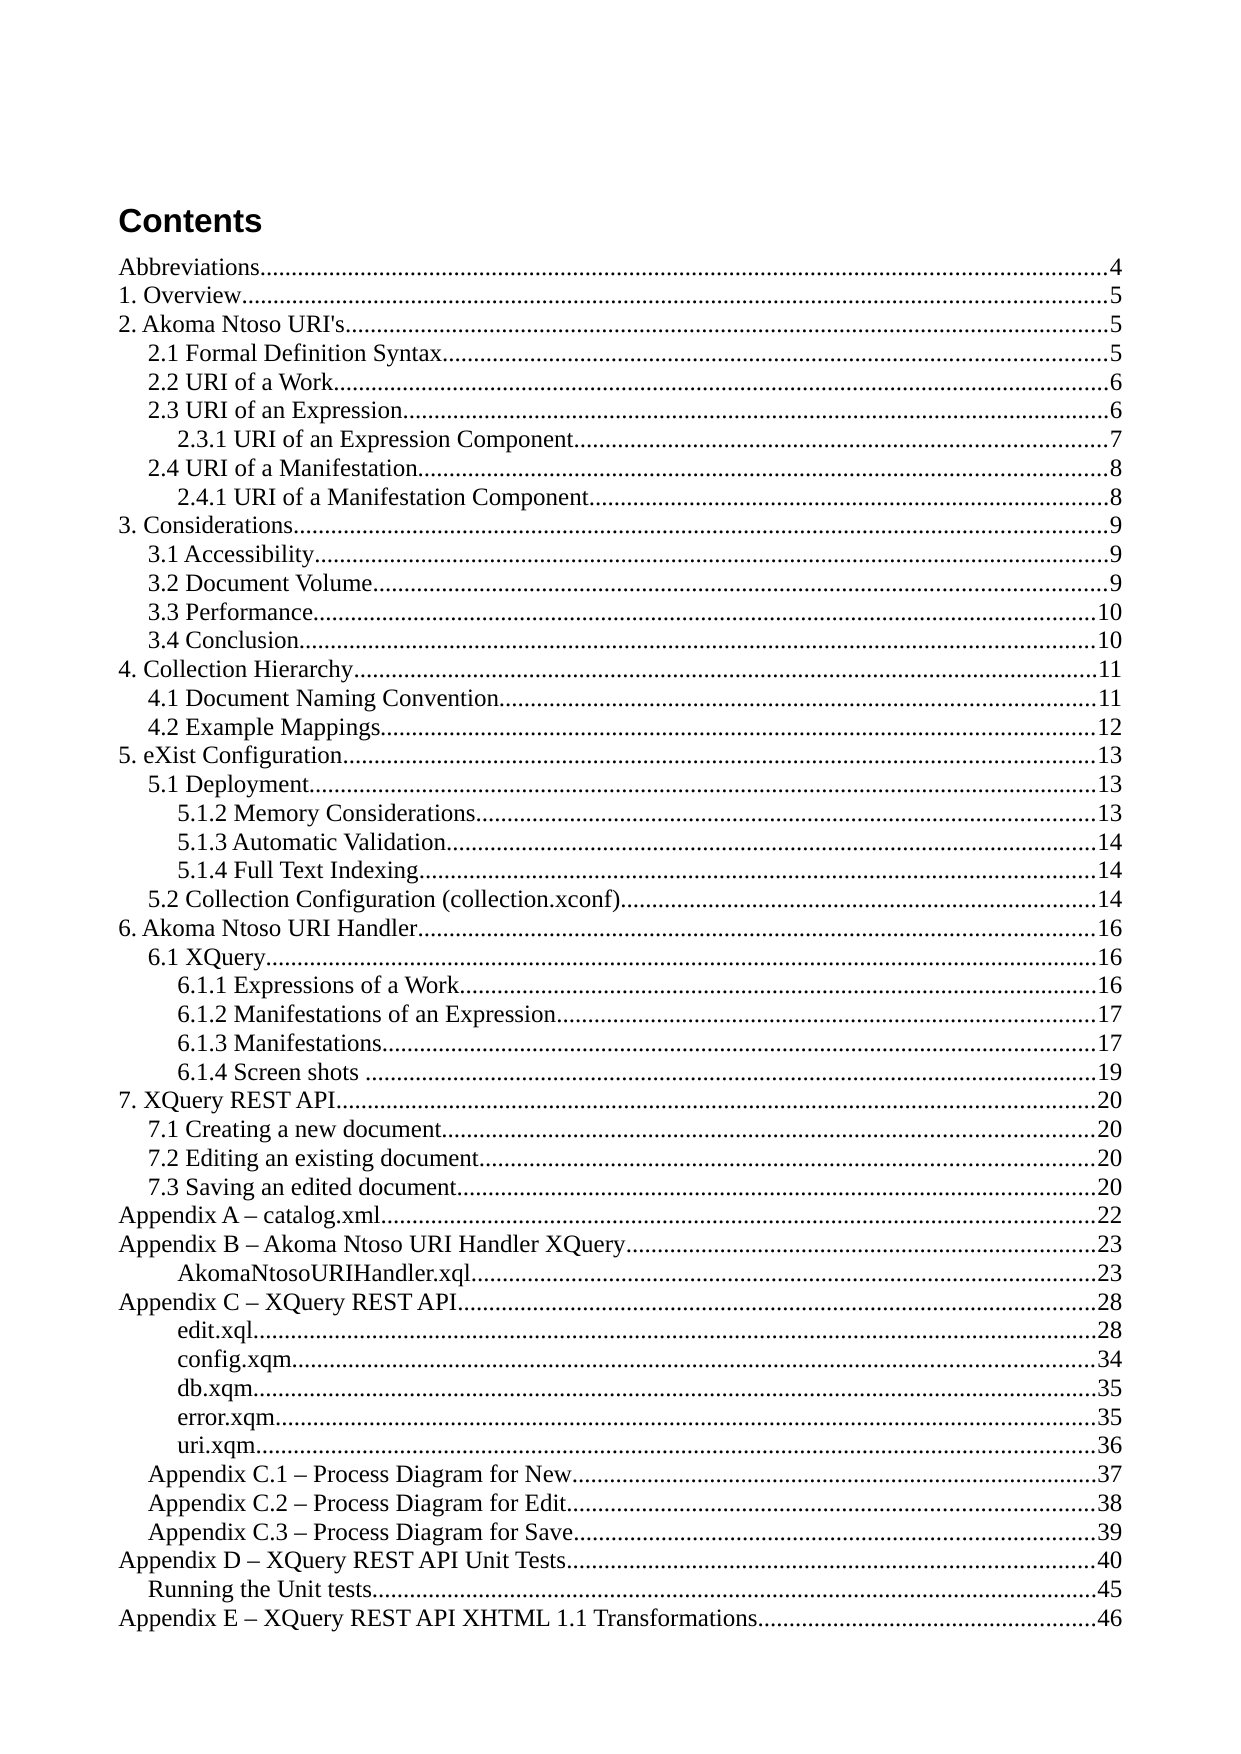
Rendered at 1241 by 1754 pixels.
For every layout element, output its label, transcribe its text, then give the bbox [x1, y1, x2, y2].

text 3.4 Conclusion 10 [148, 625, 1122, 654]
text Appendix C.3 – Process Diagram for Save 39 [148, 1517, 1122, 1545]
text 3.3 Performance 10 [148, 597, 1122, 625]
text 6.1 XQuery 16 [148, 942, 1122, 970]
text 4.2 Example Mappings 12 [148, 712, 1122, 740]
text error.xqm 35 [177, 1402, 1122, 1430]
text 5.1.4 Full Text Indexing 14 [177, 855, 1122, 884]
text 5. eXist Configuration 13 [118, 740, 1122, 769]
text edit.xql 28 [177, 1315, 1122, 1344]
text Appendix E – XQuery REST API XHTML 1.1 Transformations 46 [118, 1603, 1122, 1632]
text 4.1 Document Naming Convention 11 [148, 683, 1122, 712]
text 3. Considerations 9 [118, 510, 1122, 539]
text 3.1 Accessibility 9 [148, 539, 1122, 568]
text config.xqm 34 [177, 1344, 1122, 1373]
text 2.1 Formal Definition Syntax 5 [148, 338, 1122, 367]
text 5.1.3 Automatic Validation 14 [177, 827, 1122, 855]
text 2.2 URI of a Work 6 [148, 367, 1122, 395]
text Appendix C.1 – Process Diagram for New 37 [148, 1459, 1122, 1488]
text 6.1.4 Screen shots 19 [177, 1057, 1122, 1085]
text 2.4.1 URI of a Manifestation Component 8 [177, 482, 1122, 510]
text Appendix A – catalog.xml 22 [118, 1200, 1122, 1229]
text 2.3 URI of an Expression 6 [148, 395, 1122, 424]
text 3.2 Document Volume 9 [148, 568, 1122, 597]
text AkomaNtosoURIHandler.xql 23 [177, 1258, 1122, 1287]
text 6.1.1 Expressions of a Work 16 [177, 970, 1122, 999]
text 7.3 Saving an edited document 20 [148, 1172, 1122, 1200]
text 5.2 Collection Configuration (collection.xconf) 14 [148, 884, 1122, 913]
text 5.1.2 Memory Considerations 13 [177, 798, 1122, 827]
text Appendix D – XQuery REST API Unit Tests 40 [118, 1545, 1122, 1574]
text Abbreviations 4 [118, 252, 1122, 280]
text 7. XQuery REST API 20 [118, 1085, 1122, 1114]
text uri.xqm 36 [177, 1430, 1122, 1459]
text 7.1 Creating a new document 20 [148, 1114, 1122, 1143]
text 4. Collection Hierarchy 11 [118, 654, 1122, 683]
text 2. Akoma Ntoso URI's 5 [118, 309, 1122, 338]
text 7.2 Editing an existing document 20 [148, 1143, 1122, 1172]
text db.xqm 35 [177, 1373, 1122, 1402]
text Appendix C – XQuery REST API 28 [118, 1287, 1122, 1315]
text 6. Akoma Ntoso URI Handler 16 [118, 913, 1122, 942]
text Appendix C.2 – Process Diagram for Edit 38 [148, 1488, 1122, 1517]
text Appendix B – Akoma Ntoso URI Handler XQuery 23 [118, 1229, 1122, 1258]
text 6.1.2 Manifestations of an Expression 17 [177, 999, 1122, 1028]
text 2.4 URI of a Manifestation 8 [148, 453, 1122, 482]
text 2.3.1 URI of an Expression Component 7 [177, 424, 1122, 453]
text Running the Unit tests 45 [148, 1574, 1122, 1603]
text 1. Overview 5 [118, 280, 1122, 309]
text 6.1.3 Manifestations 17 [177, 1028, 1122, 1057]
subtitle Contents [118, 201, 1122, 239]
text 5.1 Deployment 13 [148, 769, 1122, 798]
